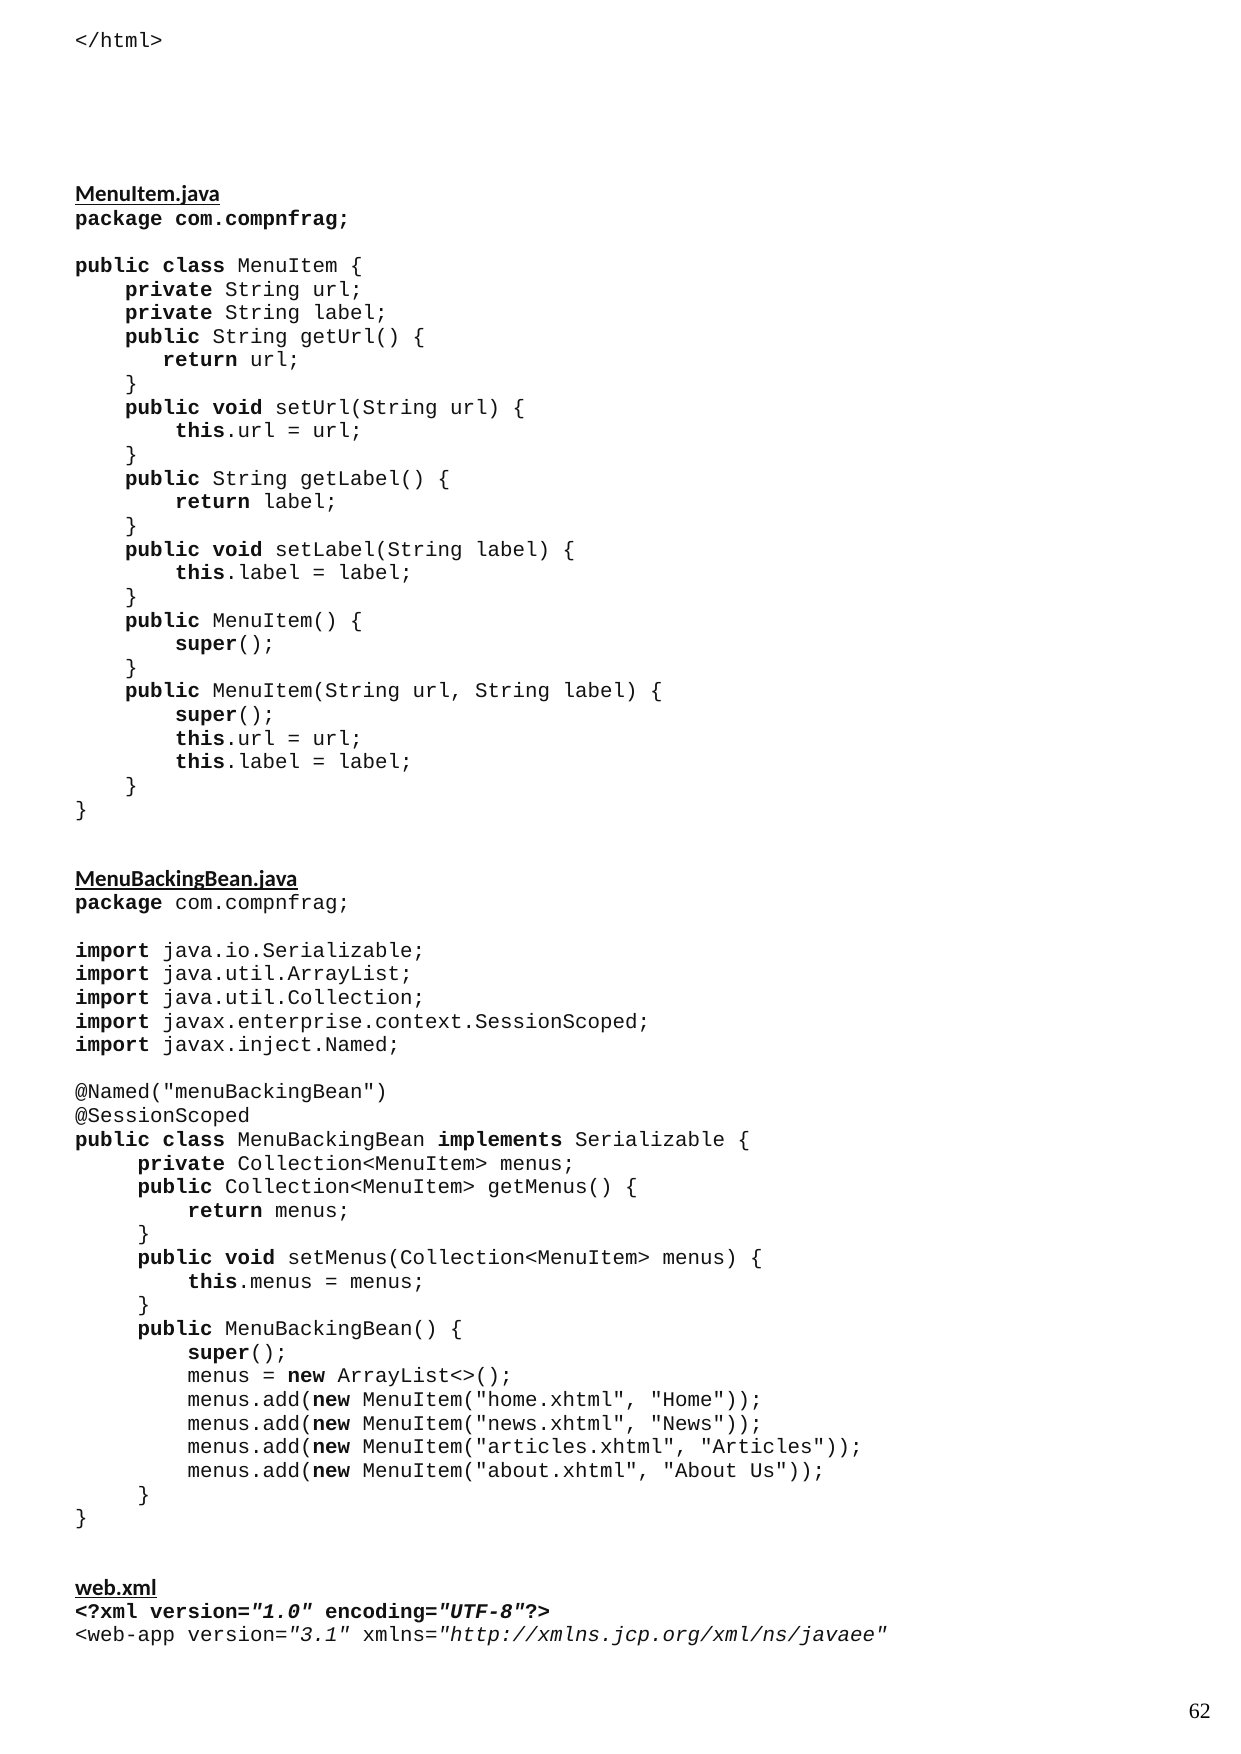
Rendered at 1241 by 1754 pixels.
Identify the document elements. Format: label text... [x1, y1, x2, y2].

text } [75, 515, 1211, 539]
text public MenuItem(String url, String label) { [75, 681, 1211, 704]
text this.label = label; [75, 751, 1211, 775]
text @SessionScoped [75, 1105, 1211, 1129]
text public class MenuItem { [75, 255, 1211, 278]
text private Collection<MenuItem> menus; [75, 1152, 1211, 1176]
text public class MenuBackingBean implements Serializable { [75, 1129, 1211, 1152]
text public Collection<MenuItem> getMenus() { [75, 1176, 1211, 1200]
text } [75, 586, 1211, 609]
text import javax.inject.Named; [75, 1034, 1211, 1058]
text public String getUrl() { [75, 326, 1211, 349]
text MenuBackingBean.java [75, 864, 1211, 892]
text import javax.enterprise.context.SessionScoped; [75, 1011, 1211, 1034]
text public MenuItem() { [75, 609, 1211, 633]
text super(); [75, 1342, 1211, 1365]
text public void setMenus(Collection<MenuItem> menus) { [75, 1247, 1211, 1271]
text menus.add(new MenuItem("articles.xhtml", "Articles")); [75, 1436, 1211, 1460]
text } [75, 1223, 1211, 1247]
text import java.io.Serializable; [75, 940, 1211, 963]
text } [75, 444, 1211, 468]
text public MenuBackingBean() { [75, 1318, 1211, 1342]
text package com.compnfrag; [75, 892, 1211, 916]
text } [75, 775, 1211, 799]
text return label; [75, 491, 1211, 515]
text menus.add(new MenuItem("news.xhtml", "News")); [75, 1413, 1211, 1436]
text this.label = label; [75, 562, 1211, 586]
text <?xml version="1.0" encoding="UTF-8"?> [75, 1601, 1211, 1624]
text import java.util.ArrayList; [75, 963, 1211, 987]
text <web-app version="3.1" xmlns="http://xmlns.jcp.org/xml/ns/javaee" [75, 1624, 1211, 1648]
text package com.compnfrag; [75, 208, 1211, 231]
text MenuItem.java [75, 179, 1211, 208]
text super(); [75, 704, 1211, 728]
text private String url; [75, 278, 1211, 302]
text menus = new ArrayList<>(); [75, 1365, 1211, 1389]
text } [75, 1294, 1211, 1318]
text } [75, 1483, 1211, 1507]
text menus.add(new MenuItem("home.xhtml", "Home")); [75, 1389, 1211, 1413]
text private String label; [75, 302, 1211, 326]
text } [75, 1507, 1211, 1531]
text public void setUrl(String url) { [75, 397, 1211, 420]
text public String getLabel() { [75, 468, 1211, 491]
text import java.util.Collection; [75, 987, 1211, 1011]
text public void setLabel(String label) { [75, 539, 1211, 562]
text menus.add(new MenuItem("about.xhtml", "About Us")); [75, 1460, 1211, 1483]
text return menus; [75, 1200, 1211, 1223]
text @Named("menuBackingBean") [75, 1082, 1211, 1105]
text web.xml [75, 1573, 1211, 1601]
text } [75, 373, 1211, 397]
text } [75, 799, 1211, 822]
text } [75, 657, 1211, 681]
text this.url = url; [75, 728, 1211, 751]
text super(); [75, 633, 1211, 657]
text </html> [75, 30, 1211, 54]
text return url; [75, 349, 1211, 373]
text this.menus = menus; [75, 1271, 1211, 1294]
text this.url = url; [75, 420, 1211, 444]
